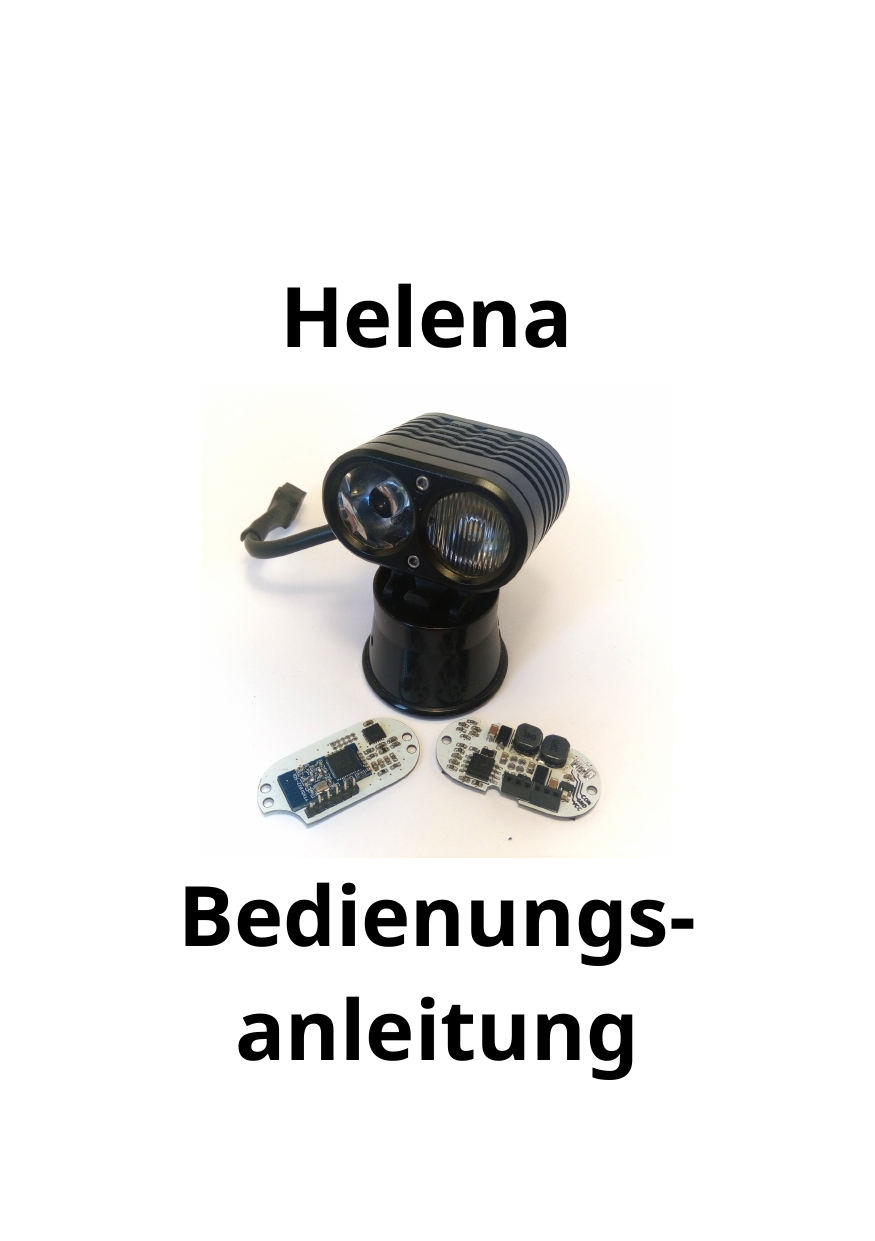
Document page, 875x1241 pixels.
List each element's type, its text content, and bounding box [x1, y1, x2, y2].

title Bedienungs-anleitung [83, 561, 791, 1084]
title Helena [83, 259, 791, 372]
picture [200, 384, 674, 858]
